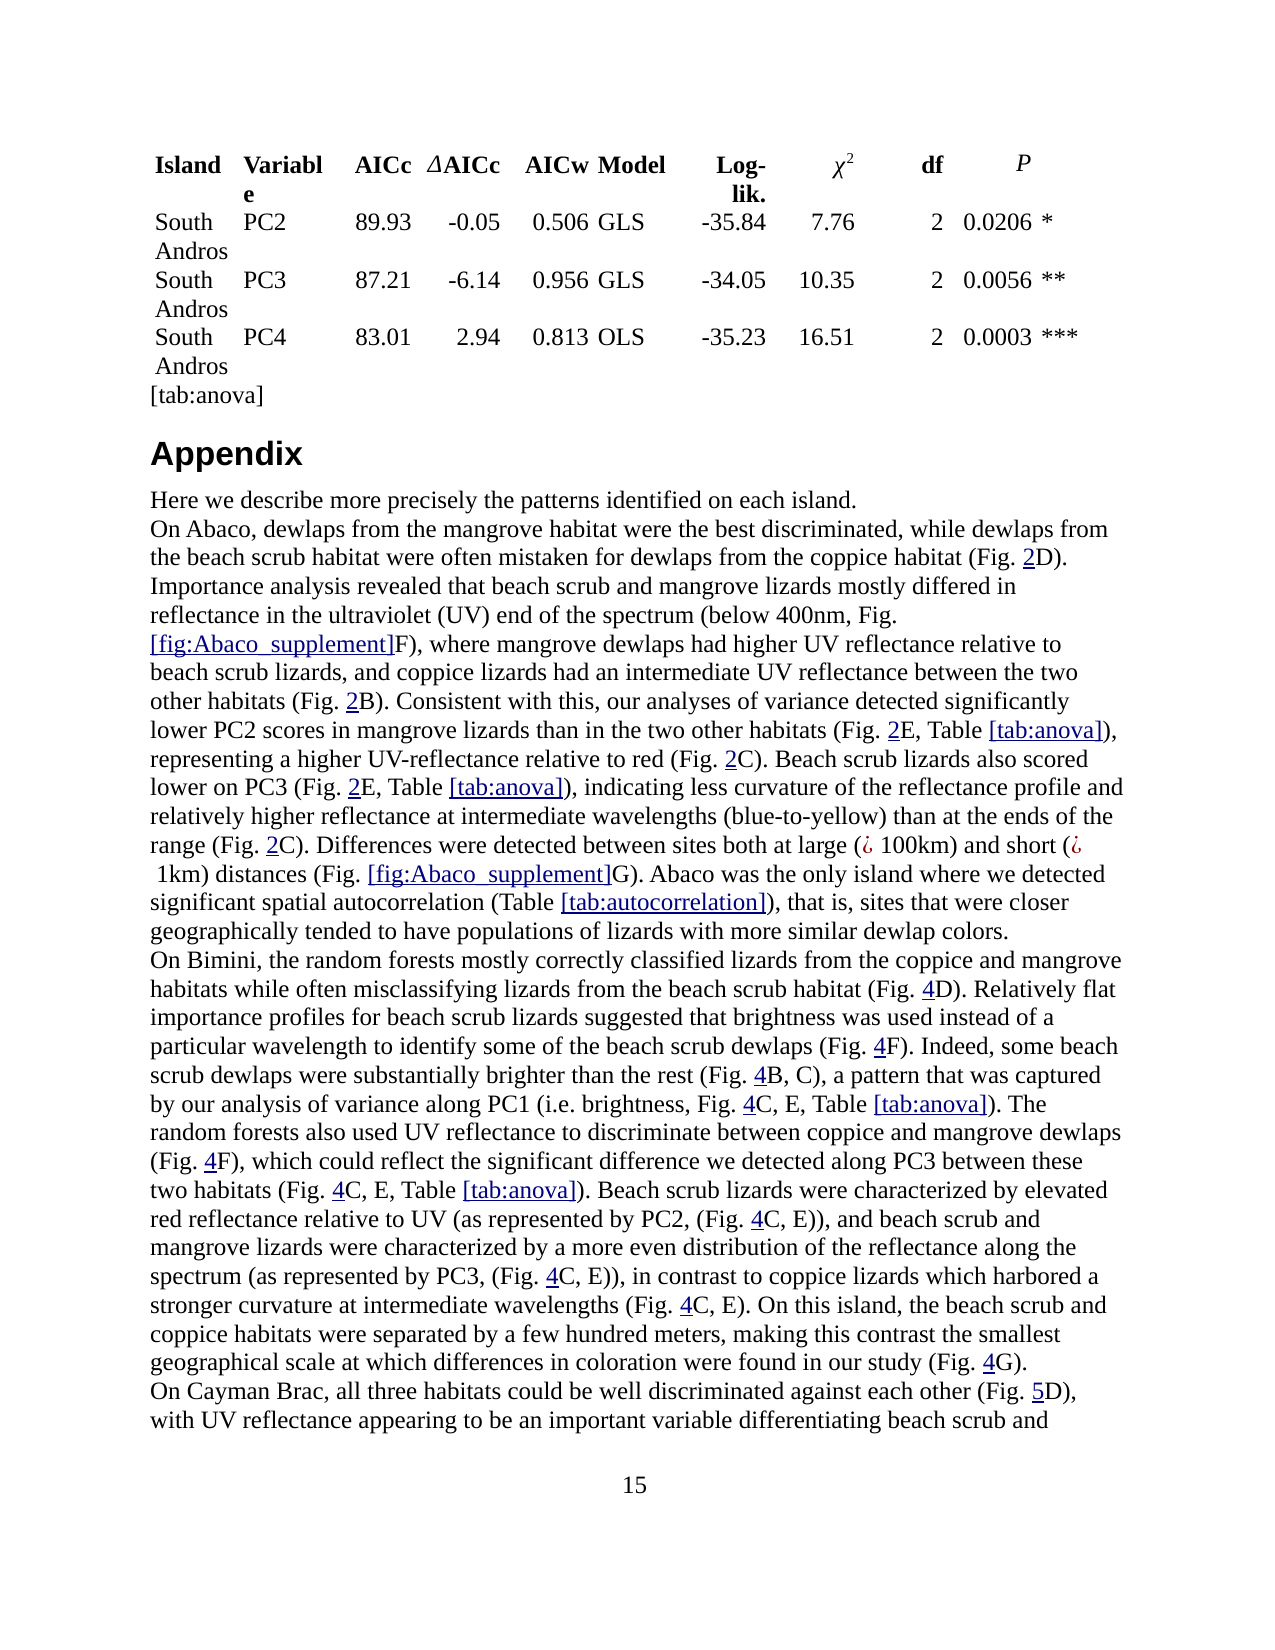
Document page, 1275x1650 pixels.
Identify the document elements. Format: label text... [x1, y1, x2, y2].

table_cell * [1036, 208, 1125, 265]
table_cell 0.813 [505, 323, 593, 380]
table_cell 89.93 [327, 208, 416, 265]
table_cell -35.84 [682, 208, 770, 265]
table_cell -0.05 [416, 208, 504, 265]
table_cell 10.35 [770, 265, 859, 322]
table_header df [859, 150, 948, 207]
table_cell 16.51 [770, 323, 859, 380]
table_cell 2 [859, 265, 948, 322]
table_cell 7.76 [770, 208, 859, 265]
table_cell -6.14 [416, 265, 504, 322]
table_cell South Andros [150, 265, 238, 322]
table_cell South Andros [150, 323, 238, 380]
table_cell 0.0056 [948, 265, 1036, 322]
table_header AICc [327, 150, 416, 207]
table_cell 83.01 [327, 323, 416, 380]
table_cell -35.23 [682, 323, 770, 380]
table_cell 87.21 [327, 265, 416, 322]
table_cell 0.956 [505, 265, 593, 322]
table_cell OLS [593, 323, 682, 380]
table_cell GLS [593, 208, 682, 265]
table_cell 2 [859, 208, 948, 265]
table_header [1036, 150, 1125, 207]
table_header [770, 150, 859, 207]
table_cell 2.94 [416, 323, 504, 380]
table_header [948, 150, 1036, 207]
table_cell GLS [593, 265, 682, 322]
table_header Model [593, 150, 682, 207]
table_cell ** [1036, 265, 1125, 322]
text Here we describe more precisely the patterns identified on each island. On Abaco, dewlaps from the mangrove habitat were the best discriminated, while dewlaps from the beach scrub habitat were often mistaken for dewlaps from the coppice habitat (Fig. 2D). Importance analysis revealed that beach scrub and mangrove lizards mostly differed in reflectance in the ultraviolet (UV) end of the spectrum (below 400nm, Fig. [fig:Abaco_supplement]F), where mangrove dewlaps had higher UV reflectance relative to beach scrub lizards, and coppice lizards had an intermediate UV reflectance between the two other habitats (Fig. 2B). Consistent with this, our analyses of variance detected significantly lower PC2 scores in mangrove lizards than in the two other habitats (Fig. 2E, Table [tab:anova]), representing a higher UV-reflectance relative to red (Fig. 2C). Beach scrub lizards also scored lower on PC3 (Fig. 2E, Table [tab:anova]), indicating less curvature of the reflectance profile and relatively higher reflectance at intermediate wavelengths (blue-to-yellow) than at the ends of the range (Fig. 2C). Differences were detected between sites both at large ( 100km) and short ( 1km) distances (Fig. [fig:Abaco_supplement]G). Abaco was the only island where we detected significant spatial autocorrelation (Table [tab:autocorrelation]), that is, sites that were closer geographically tended to have populations of lizards with more similar dewlap colors. On Bimini, the random forests mostly correctly classified lizards from the coppice and mangrove habitats while often misclassifying lizards from the beach scrub habitat (Fig. 4D). Relatively flat importance profiles for beach scrub lizards suggested that brightness was used instead of a particular wavelength to identify some of the beach scrub dewlaps (Fig. 4F). Indeed, some beach scrub dewlaps were substantially brighter than the rest (Fig. 4B, C), a pattern that was captured by our analysis of variance along PC1 (i.e. brightness, Fig. 4C, E, Table [tab:anova]). The random forests also used UV reflectance to discriminate between coppice and mangrove dewlaps (Fig. 4F), which could reflect the significant difference we detected along PC3 between these two habitats (Fig. 4C, E, Table [tab:anova]). Beach scrub lizards were characterized by elevated red reflectance relative to UV (as represented by PC2, (Fig. 4C, E)), and beach scrub and mangrove lizards were characterized by a more even distribution of the reflectance along the spectrum (as represented by PC3, (Fig. 4C, E)), in contrast to coppice lizards which harbored a stronger curvature at intermediate wavelengths (Fig. 4C, E). On this island, the beach scrub and coppice habitats were separated by a few hundred meters, making this contrast the smallest geographical scale at which differences in coloration were found in our study (Fig. 4G). On Cayman Brac, all three habitats could be well discriminated against each other (Fig. 5D), with UV reflectance appearing to be an important variable differentiating beach scrub and [150, 485, 1125, 1434]
text [tab:anova] [150, 380, 1125, 409]
table_cell PC2 [239, 208, 327, 265]
table_header AICc [416, 150, 504, 207]
table_cell 0.0206 [948, 208, 1036, 265]
subtitle Appendix [150, 434, 1125, 472]
table_cell 0.0003 [948, 323, 1036, 380]
table_cell *** [1036, 323, 1125, 380]
table_cell -34.05 [682, 265, 770, 322]
table_cell 2 [859, 323, 948, 380]
table_cell South Andros [150, 208, 238, 265]
table_header Variable [239, 150, 327, 207]
table_header Log-lik. [682, 150, 770, 207]
table_cell 0.506 [505, 208, 593, 265]
table_cell PC4 [239, 323, 327, 380]
table_cell PC3 [239, 265, 327, 322]
table_header Island [150, 150, 238, 207]
table_header AICw [505, 150, 593, 207]
